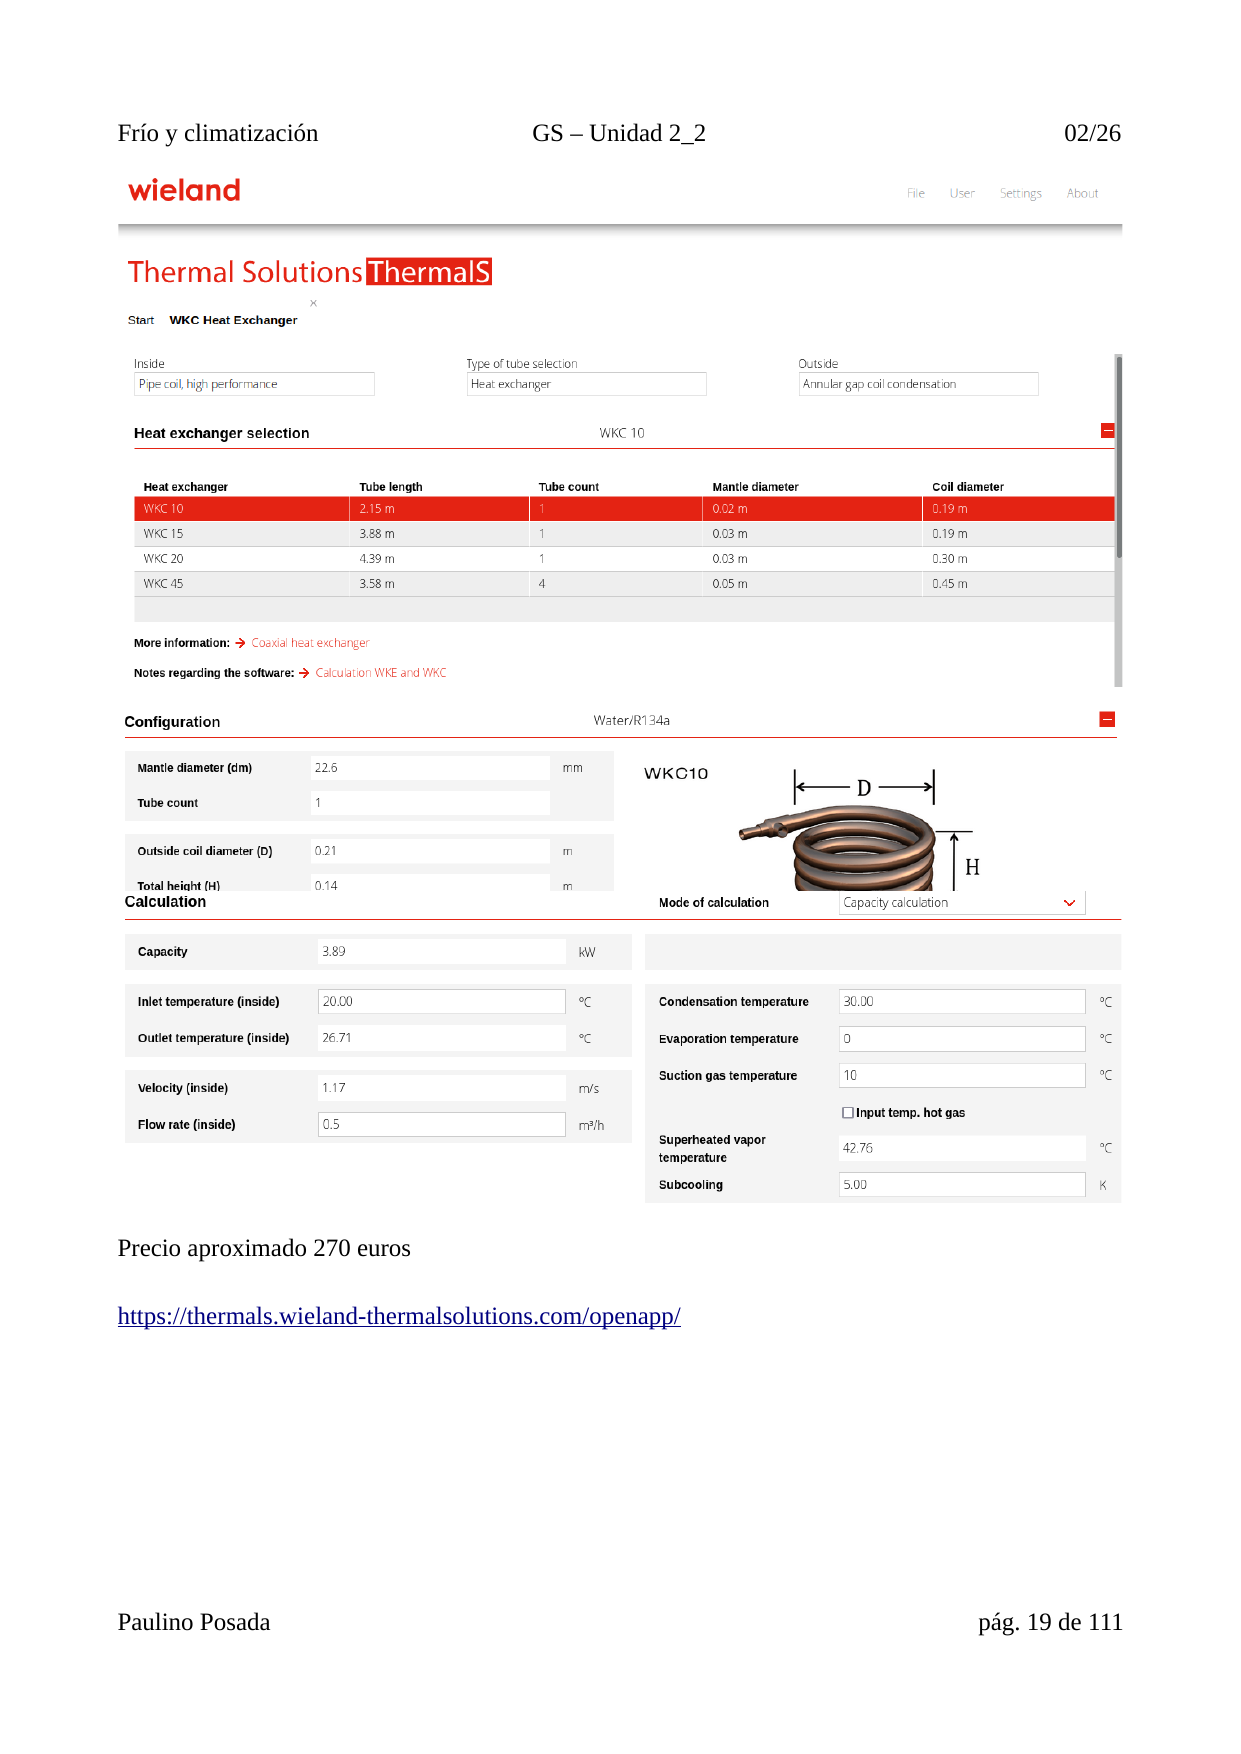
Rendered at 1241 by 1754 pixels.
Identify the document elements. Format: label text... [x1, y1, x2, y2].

picture [117, 707, 1122, 1219]
picture [118, 176, 1123, 687]
text Precio aproximado 270 euros [117, 883, 1123, 1261]
text https://thermals.wieland-thermalsolutions.com/openapp/ [117, 1301, 1123, 1329]
